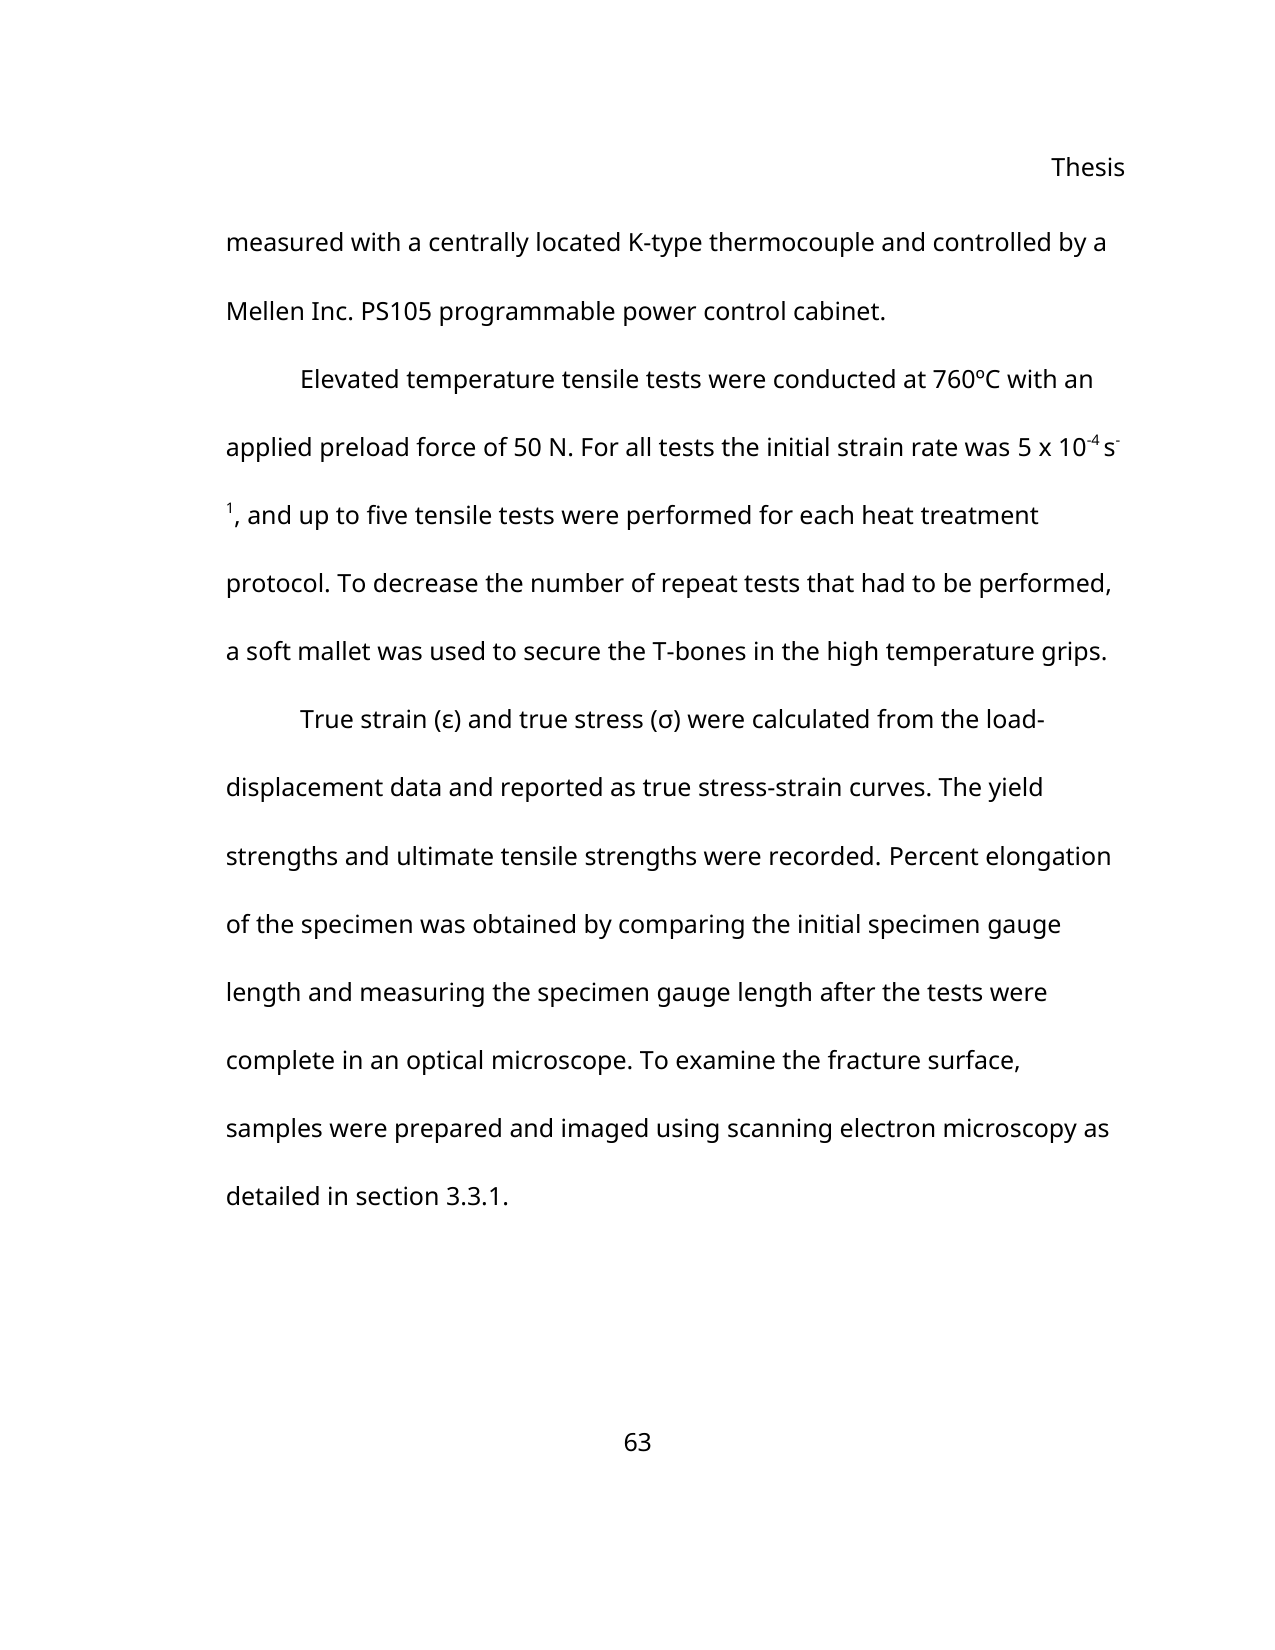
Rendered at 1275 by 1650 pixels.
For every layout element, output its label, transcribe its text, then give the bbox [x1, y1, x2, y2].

text True strain (ɛ) and true stress (σ) were calculated from the load-displacement data and reported as true stress-strain curves. The yield strengths and ultimate tensile strengths were recorded. Percent elongation of the specimen was obtained by comparing the initial specimen gauge length and measuring the specimen gauge length after the tests were complete in an optical microscope. To examine the fracture surface, samples were prepared and imaged using scanning electron microscopy as detailed in section 3.3.1. [224, 702, 1125, 1213]
text measured with a centrally located K-type thermocouple and controlled by a Mellen Inc. PS105 programmable power control cabinet. [224, 225, 1125, 327]
text Elevated temperature tensile tests were conducted at 760ºC with an applied preload force of 50 N. For all tests the initial strain rate was 5 x 10-4 s-1, and up to five tensile tests were performed for each heat treatment protocol. To decrease the number of repeat tests that had to be performed, a soft mallet was used to secure the T-bones in the high temperature grips. [224, 361, 1125, 668]
